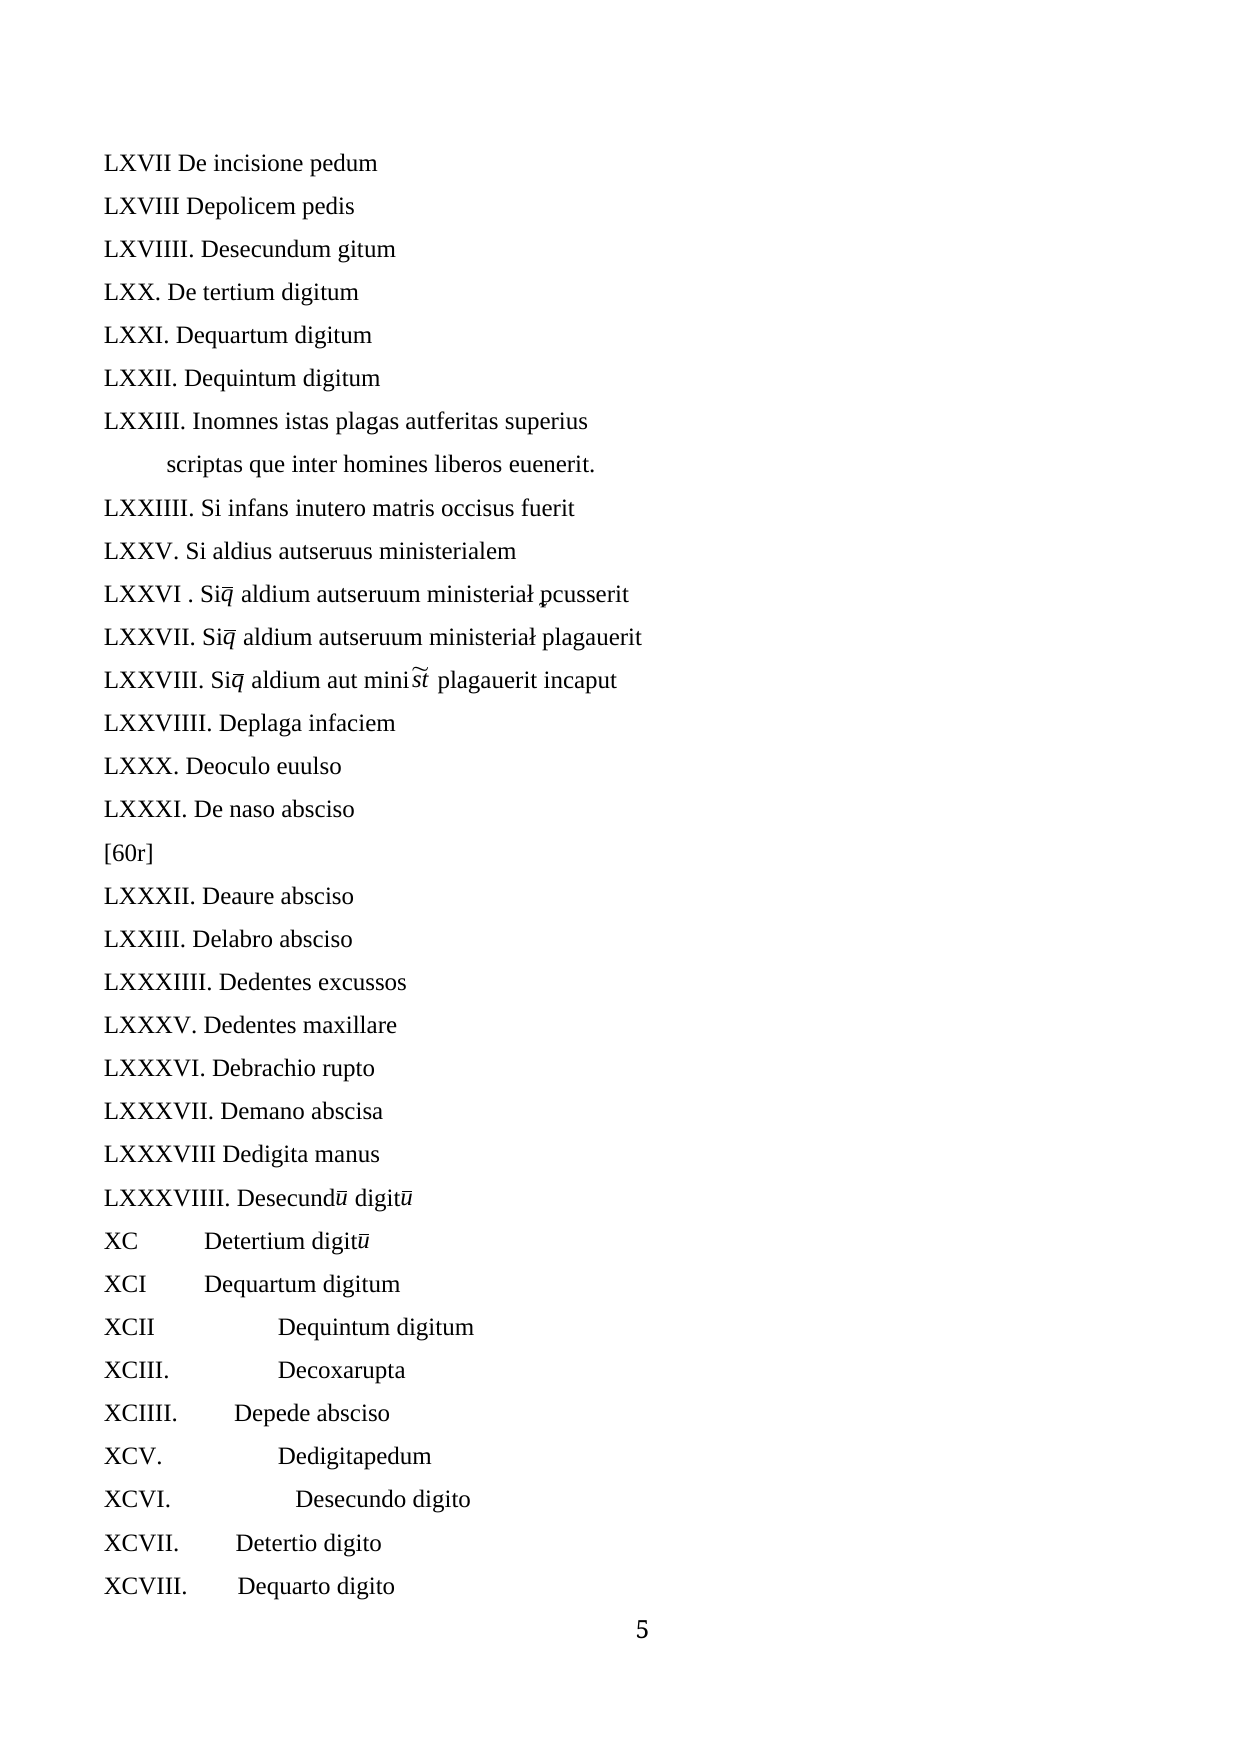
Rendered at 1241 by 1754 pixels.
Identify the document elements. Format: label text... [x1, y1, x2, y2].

text LXX. De tertium digitum [103, 277, 1211, 306]
text LXXXV. Dedentes maxillare [103, 1010, 1211, 1039]
text LXVIII Depolicem pedis [103, 191, 1211, 219]
text LXXV. Si aldius autseruus ministerialem [103, 536, 1211, 564]
text [60r] [103, 838, 1211, 866]
text LXXVI . Si aldium autseruum ministeriał ᵱcusserit [103, 579, 1211, 608]
text LXXXVII. Demano abscisa [103, 1096, 1211, 1125]
text LXVII De incisione pedum [103, 148, 1211, 176]
text LXXVII. Si aldium autseruum ministeriał plagauerit [103, 622, 1211, 651]
text scriptas que inter homines liberos euenerit. [103, 449, 1211, 478]
text XCVII. Detertio digito [103, 1528, 1211, 1556]
text XCV. Dedigitapedum [103, 1441, 1211, 1470]
text LXXIII. Delabro absciso [103, 924, 1211, 953]
text XCVI. Desecundo digito [103, 1484, 1211, 1513]
text LXXVIIII. Deplaga infaciem [103, 708, 1211, 737]
text LXXI. Dequartum digitum [103, 320, 1211, 349]
text LXXII. Dequintum digitum [103, 363, 1211, 392]
text LXVIIII. Desecundum gitum [103, 234, 1211, 263]
text LXXIII. Inomnes istas plagas autferitas superius [103, 406, 1211, 435]
text XCIII. Decoxarupta [103, 1355, 1211, 1384]
text LXXXVIIII. Desecund digit [103, 1183, 1211, 1211]
text LXXX. Deoculo euulso [103, 751, 1211, 780]
text LXXVIII. Si aldium aut mini plagauerit incaput [103, 665, 1211, 694]
text LXXXVIII Dedigita manus [103, 1139, 1211, 1168]
text LXXXII. Deaure absciso [103, 881, 1211, 909]
text LXXXI. De naso absciso [103, 794, 1211, 823]
text LXXXIIII. Dedentes excussos [103, 967, 1211, 996]
text LXXXVI. Debrachio rupto [103, 1053, 1211, 1082]
text XC Detertium digit [103, 1226, 1211, 1254]
text XCI Dequartum digitum [103, 1269, 1211, 1298]
text LXXIIII. Si infans inutero matris occisus fuerit [103, 493, 1211, 521]
text XCIIII. Depede absciso [103, 1398, 1211, 1427]
text XCVIII. Dequarto digito [103, 1571, 1211, 1599]
text XCII Dequintum digitum [103, 1312, 1211, 1341]
